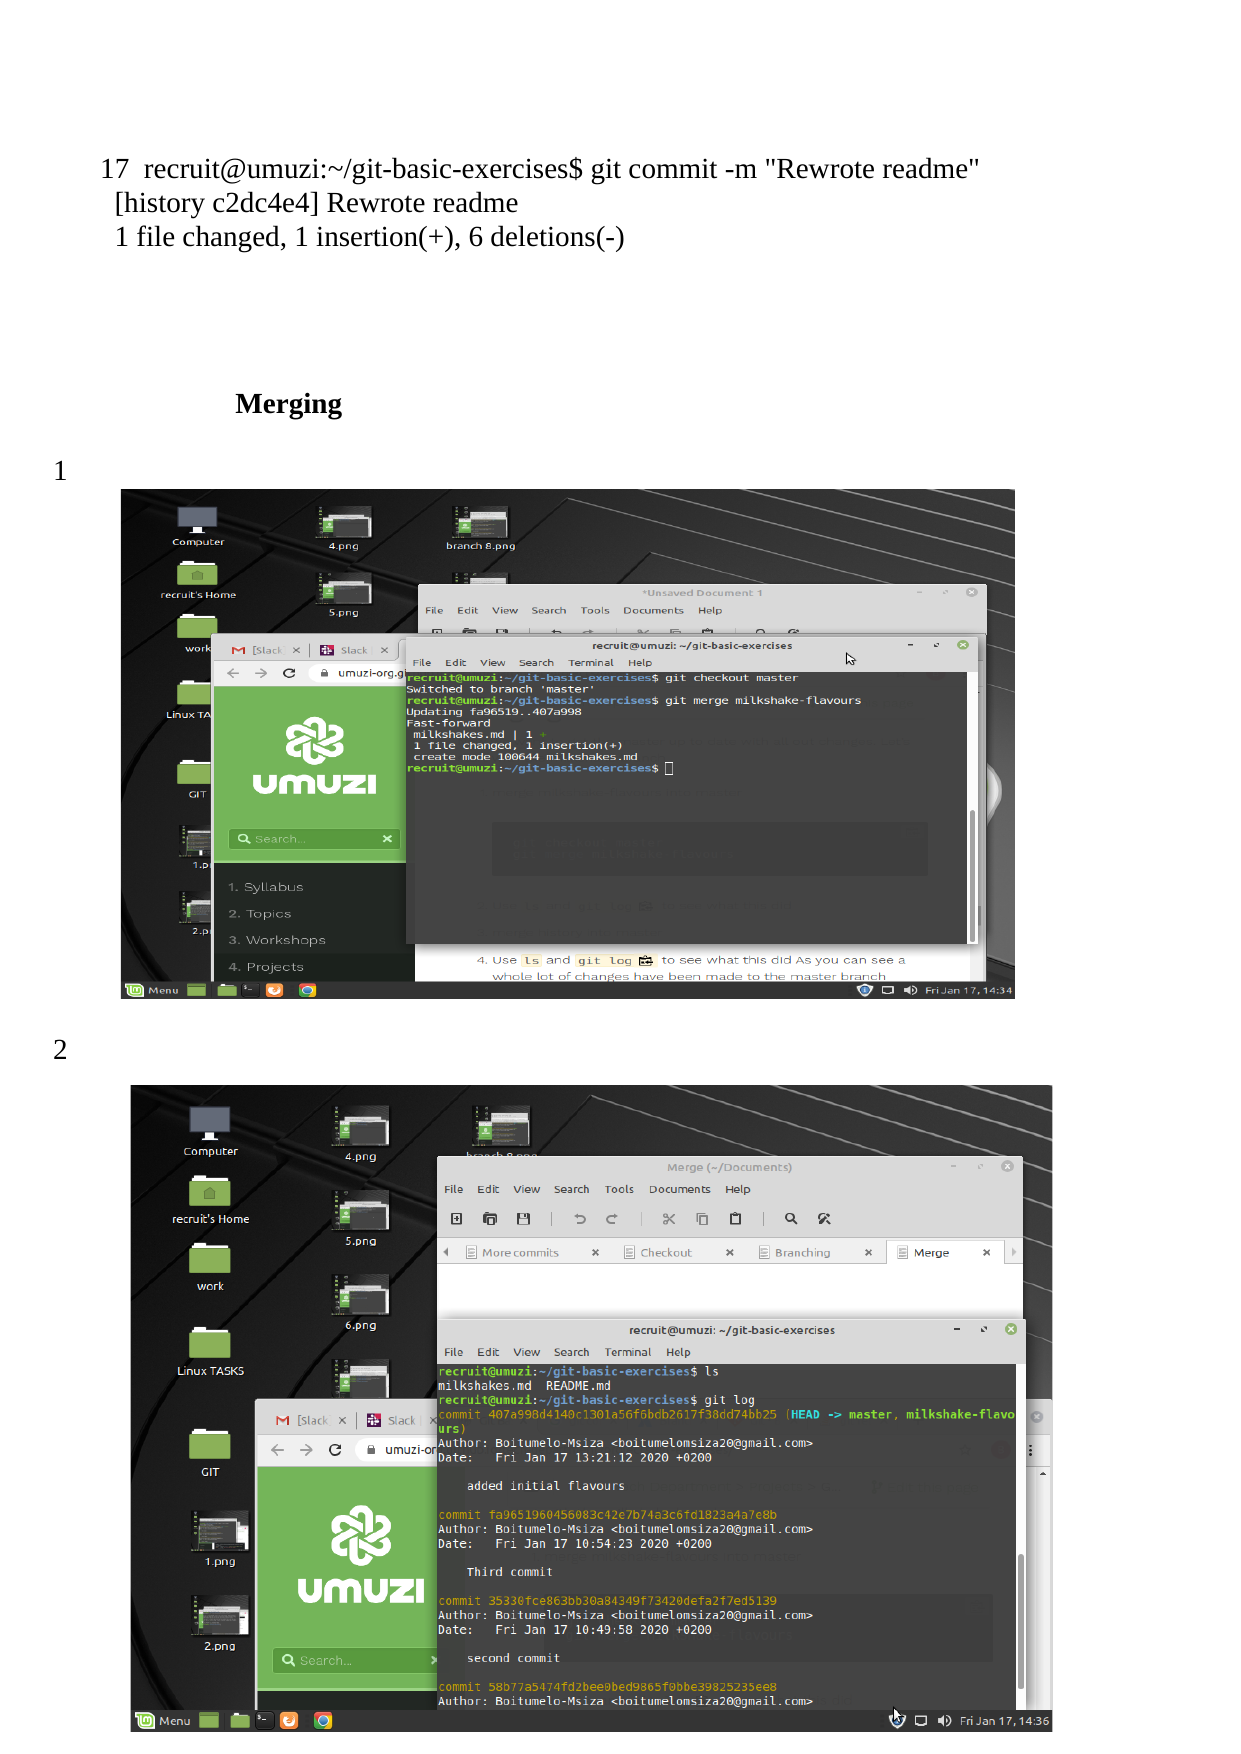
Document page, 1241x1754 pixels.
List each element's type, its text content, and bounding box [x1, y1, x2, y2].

text 1 file changed, 1 insertion(+), 6 deletions(-) [53, 219, 1123, 252]
text [history c2dc4e4] Rewrote readme [53, 185, 1123, 219]
picture [120, 489, 1015, 999]
picture [130, 1085, 1053, 1732]
text Merging [53, 386, 1123, 420]
text 1 [53, 453, 1123, 487]
text 17 recruit@umuzi:~/git-basic-exercises$ git commit -m "Rewrote readme" [100, 152, 1123, 185]
text 2 [53, 1032, 1123, 1065]
